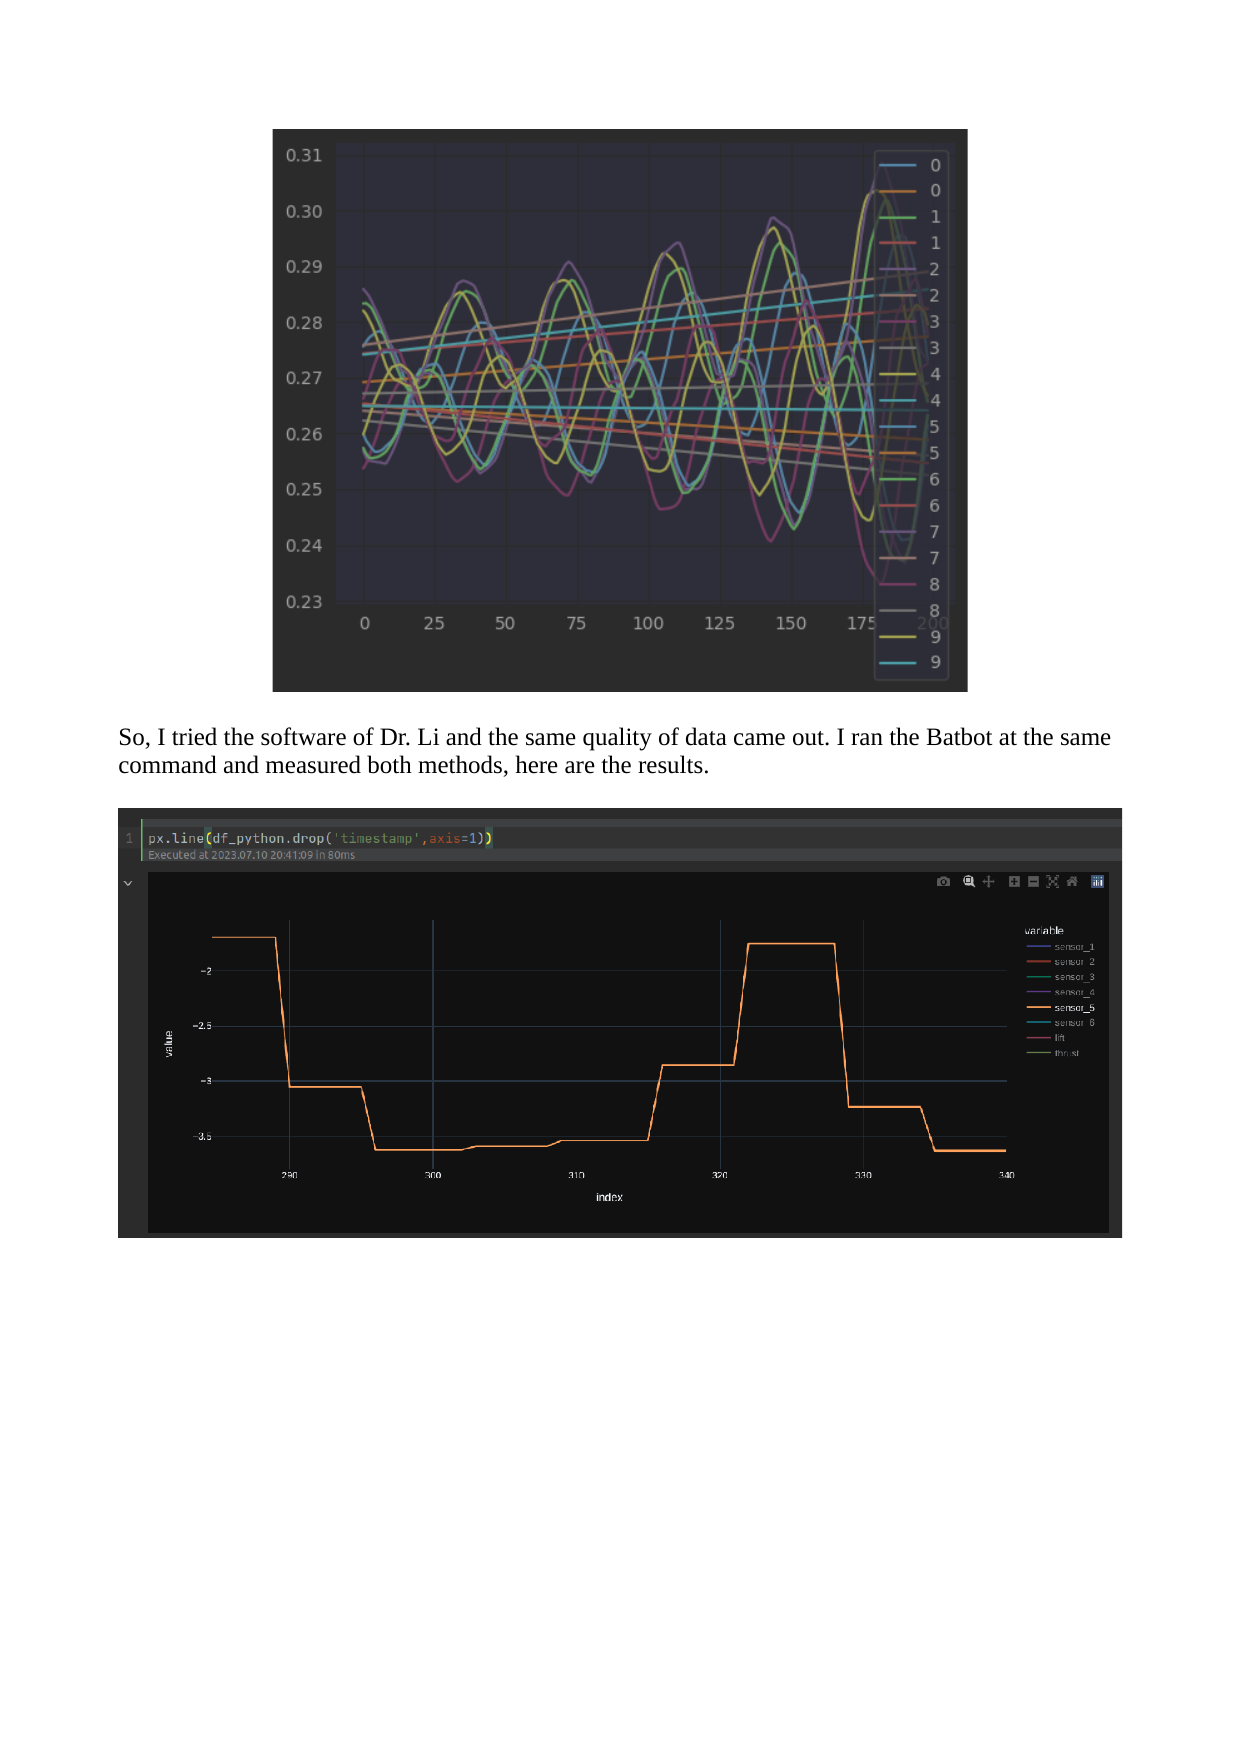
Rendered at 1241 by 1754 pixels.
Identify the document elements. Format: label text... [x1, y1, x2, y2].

picture [118, 808, 1123, 1238]
text So, I tried the software of Dr. Li and the same quality of data came out. I ran the Batbot at the same command and measured both methods, here are the results. [118, 722, 1122, 779]
picture [272, 129, 968, 692]
